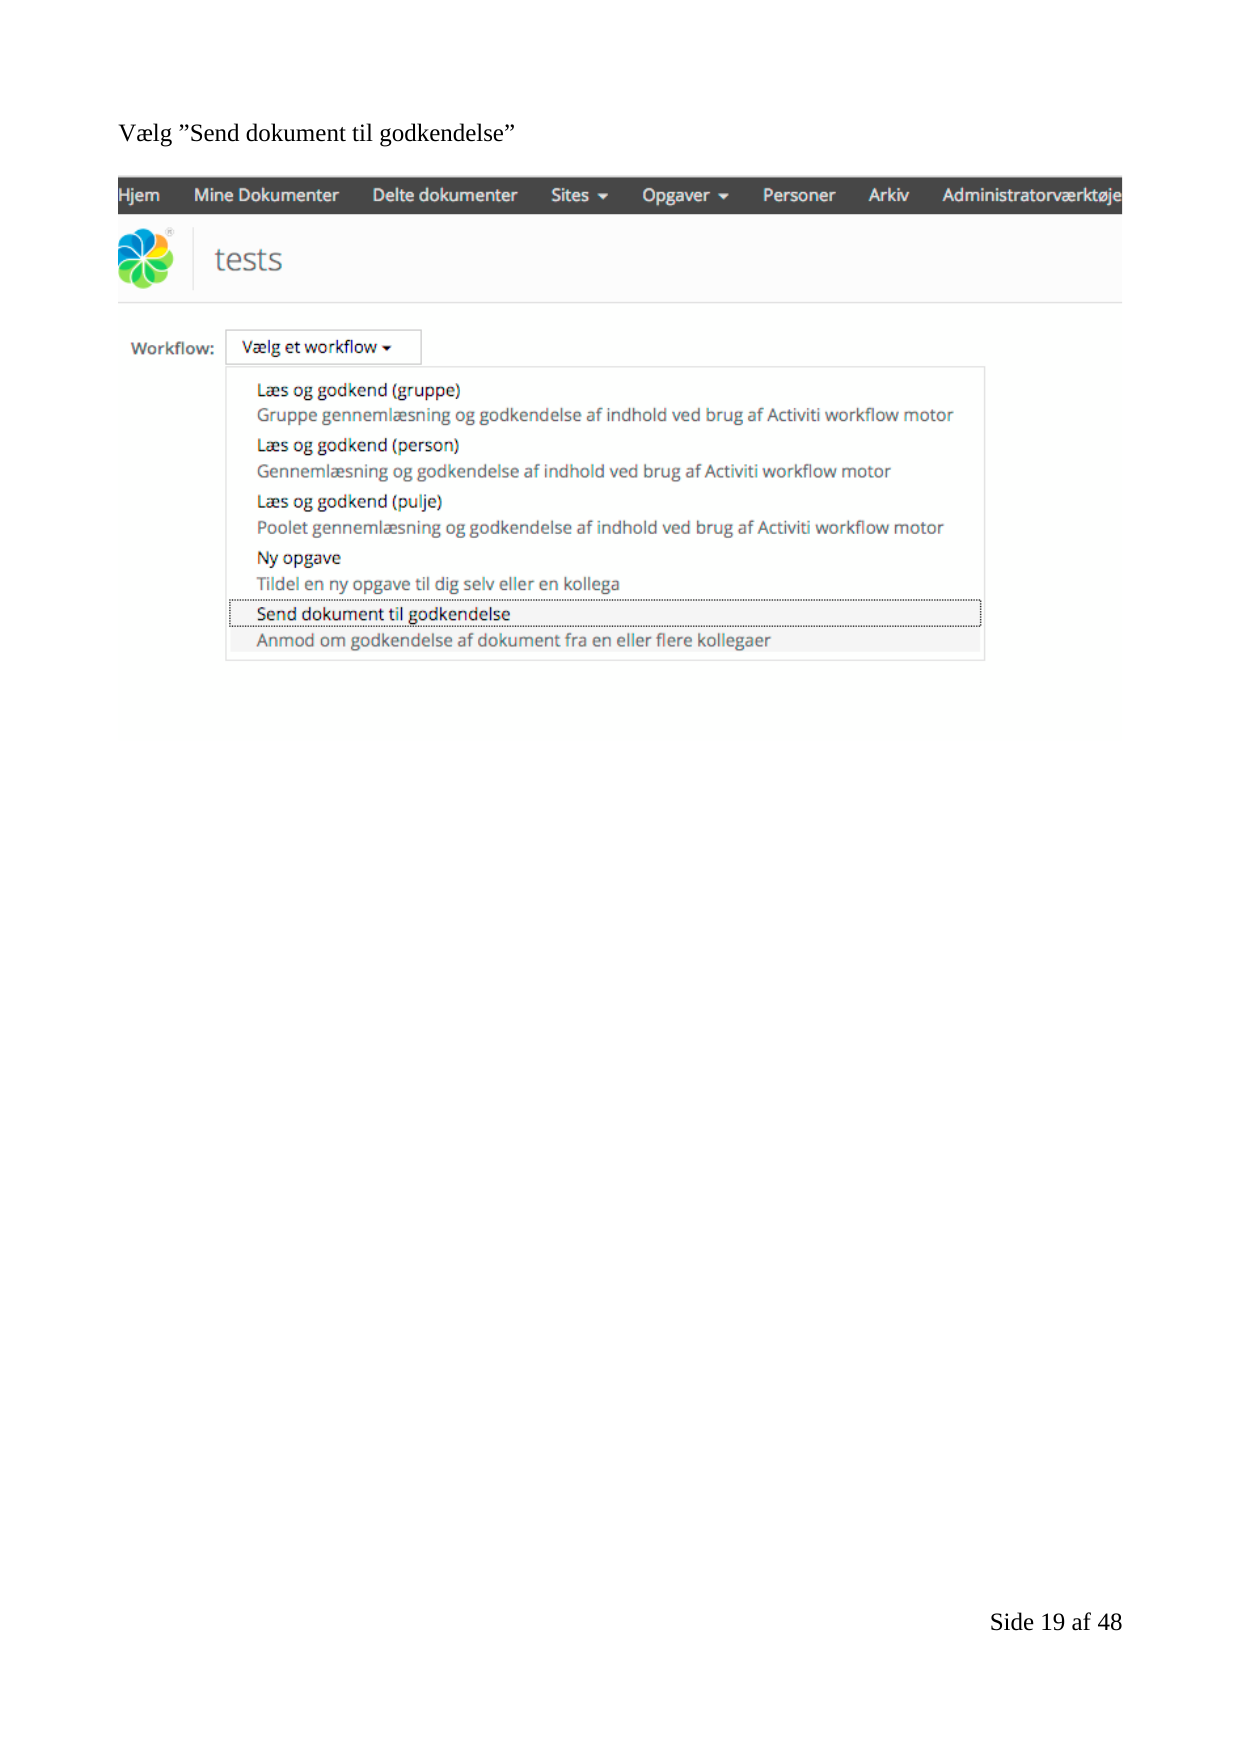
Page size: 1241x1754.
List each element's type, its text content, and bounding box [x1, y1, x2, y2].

text Vælg ”Send dokument til godkendelse” [118, 118, 1122, 147]
picture [118, 175, 1123, 741]
